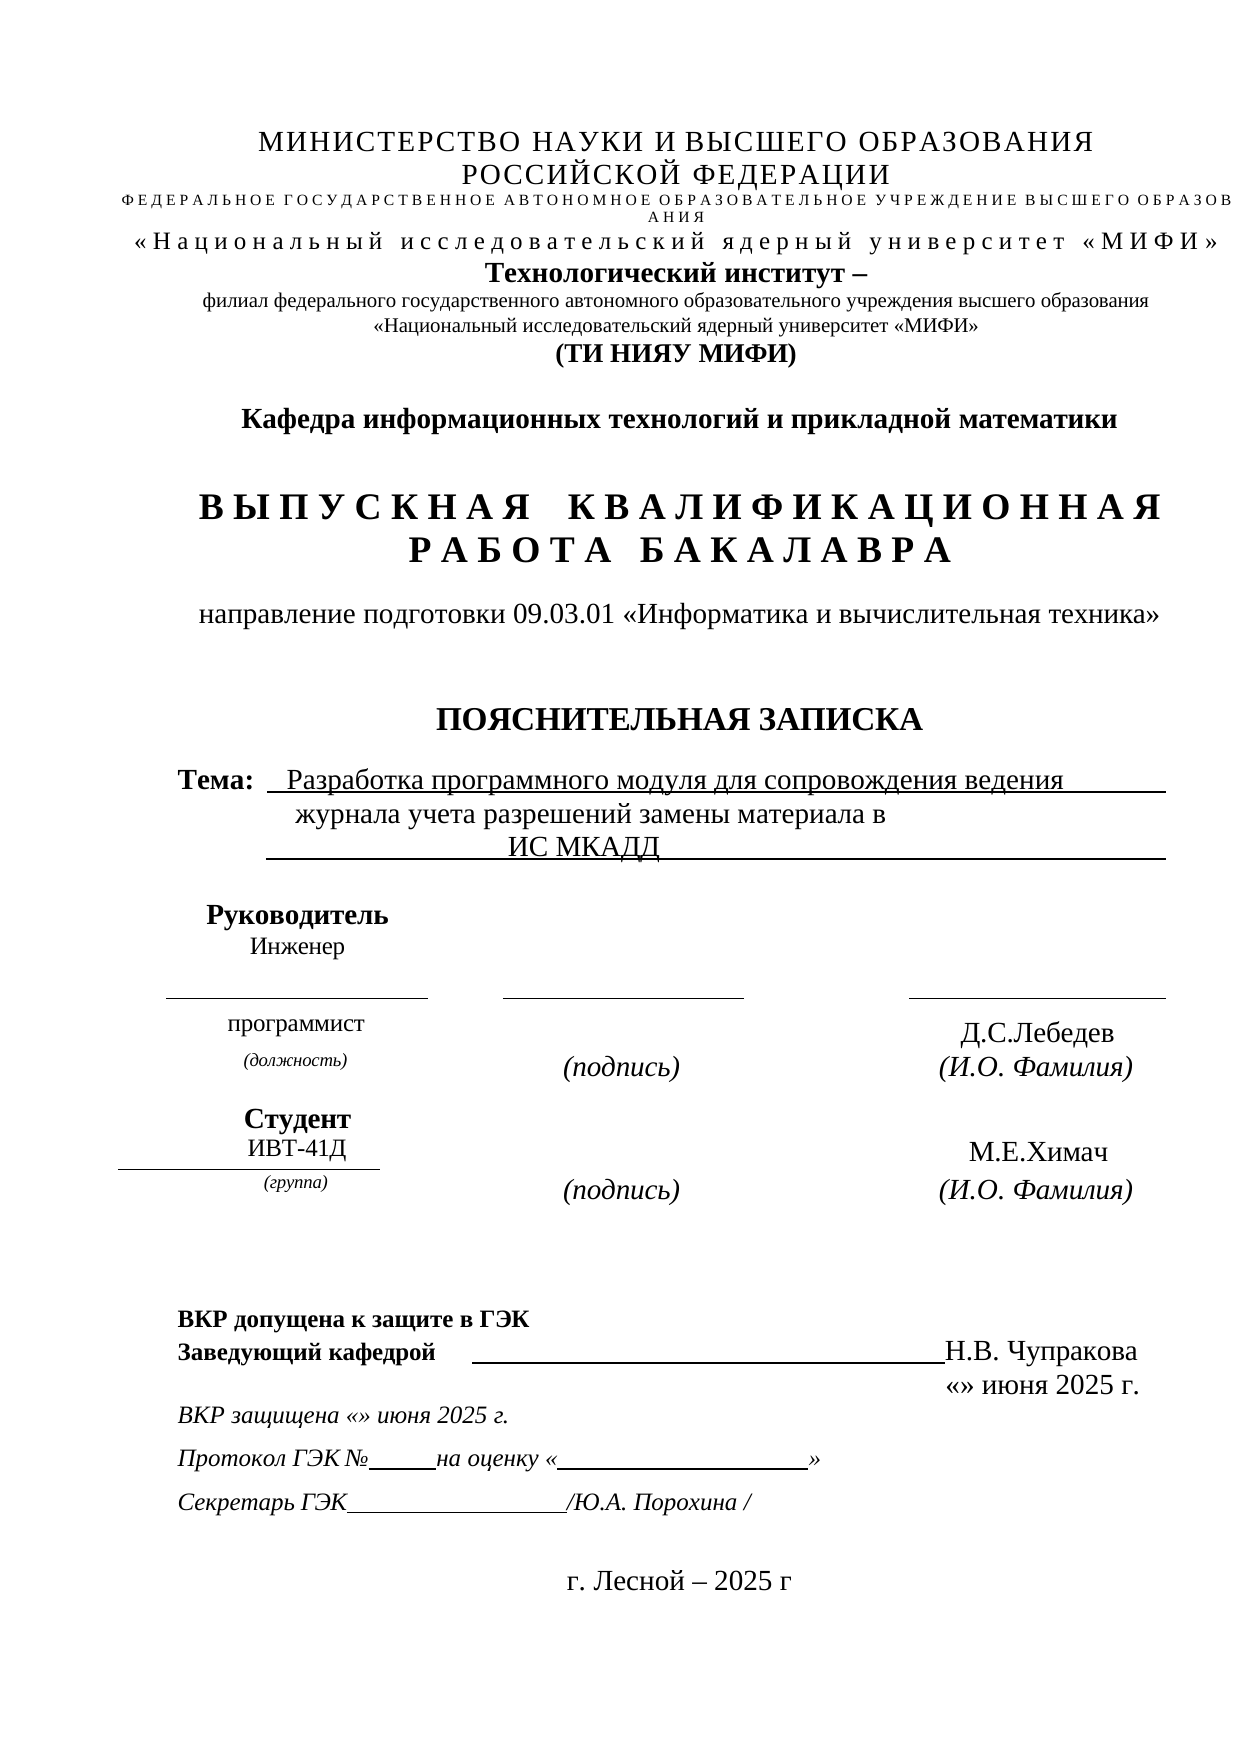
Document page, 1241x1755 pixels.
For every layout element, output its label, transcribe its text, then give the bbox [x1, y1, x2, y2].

text Протокол ГЭК № на оценку « » [177, 1443, 1241, 1472]
text Заведующий кафедрой Н.В. Чупракова [177, 1333, 1241, 1367]
text направление подготовки 09.03.01 «Информатика и вычислительная техника» [118, 596, 1241, 629]
text ВКР допущена к защите в ГЭК [177, 1304, 1241, 1333]
text «Национальный исследовательский ядерный университет «МИФИ» [118, 313, 1234, 337]
text ИВТ-41Д М.Е.Химач [118, 1135, 1237, 1168]
text Ф Е Д Е Р А Л Ь Н О Е Г О С У Д А Р С Т В Е Н Н О Е А В Т О Н О М Н О Е О Б Р А З О В А Т Е Л Ь Н О Е У Ч Р Е Ж Д Е Н И Е В Ы С Ш Е Г О О Б Р А З О В А Н И Я [118, 191, 1234, 227]
text Инженер [118, 931, 477, 960]
text филиал федерального государственного автономного образовательного учреждения высшего образования [118, 289, 1233, 313]
text Кафедра информационных технологий и прикладной математики [118, 402, 1241, 435]
text (группа) (подпись) (И.О. Фамилия) [263, 1171, 1241, 1206]
text (должность) (подпись) (И.О. Фамилия) [243, 1048, 1241, 1083]
text программист Д.С.Лебедев [227, 960, 1241, 1048]
text г. Лесной – 2025 г [118, 1563, 1241, 1597]
text « Н а ц и о н а л ь н ы й и с с л е д о в а т е л ь с к и й я д е р н ы й у н и в е р с и т е т « М И Ф И » [118, 227, 1234, 255]
text Технологический институт – [118, 255, 1234, 289]
text «» июня 2025 г. [945, 1367, 1241, 1400]
text Секретарь ГЭК /Ю.А. Порохина / [177, 1487, 1241, 1515]
text ИС МКАДД [266, 830, 1241, 863]
text Студент [118, 1101, 477, 1135]
text Тема: Разработка программного модуля для сопровождения ведения журнала учета разрешений замены материала в [177, 762, 1167, 830]
text ВКР защищена «» июня 2025 г. [177, 1400, 1241, 1429]
text Руководитель [118, 898, 477, 931]
text ПОЯСНИТЕЛЬНАЯ ЗАПИСКА [118, 699, 1241, 737]
text (ТИ НИЯУ МИФИ) [118, 337, 1234, 368]
title В Ы П У С К Н А Я К В А Л И Ф И К А Ц И О Н Н А Я Р А Б О Т А Б А К А Л А В Р А [192, 485, 1167, 571]
text МИНИСТЕРСТВО НАУКИ И ВЫСШЕГО ОБРАЗОВАНИЯ РОССИЙСКОЙ ФЕДЕРАЦИИ [248, 124, 1103, 191]
